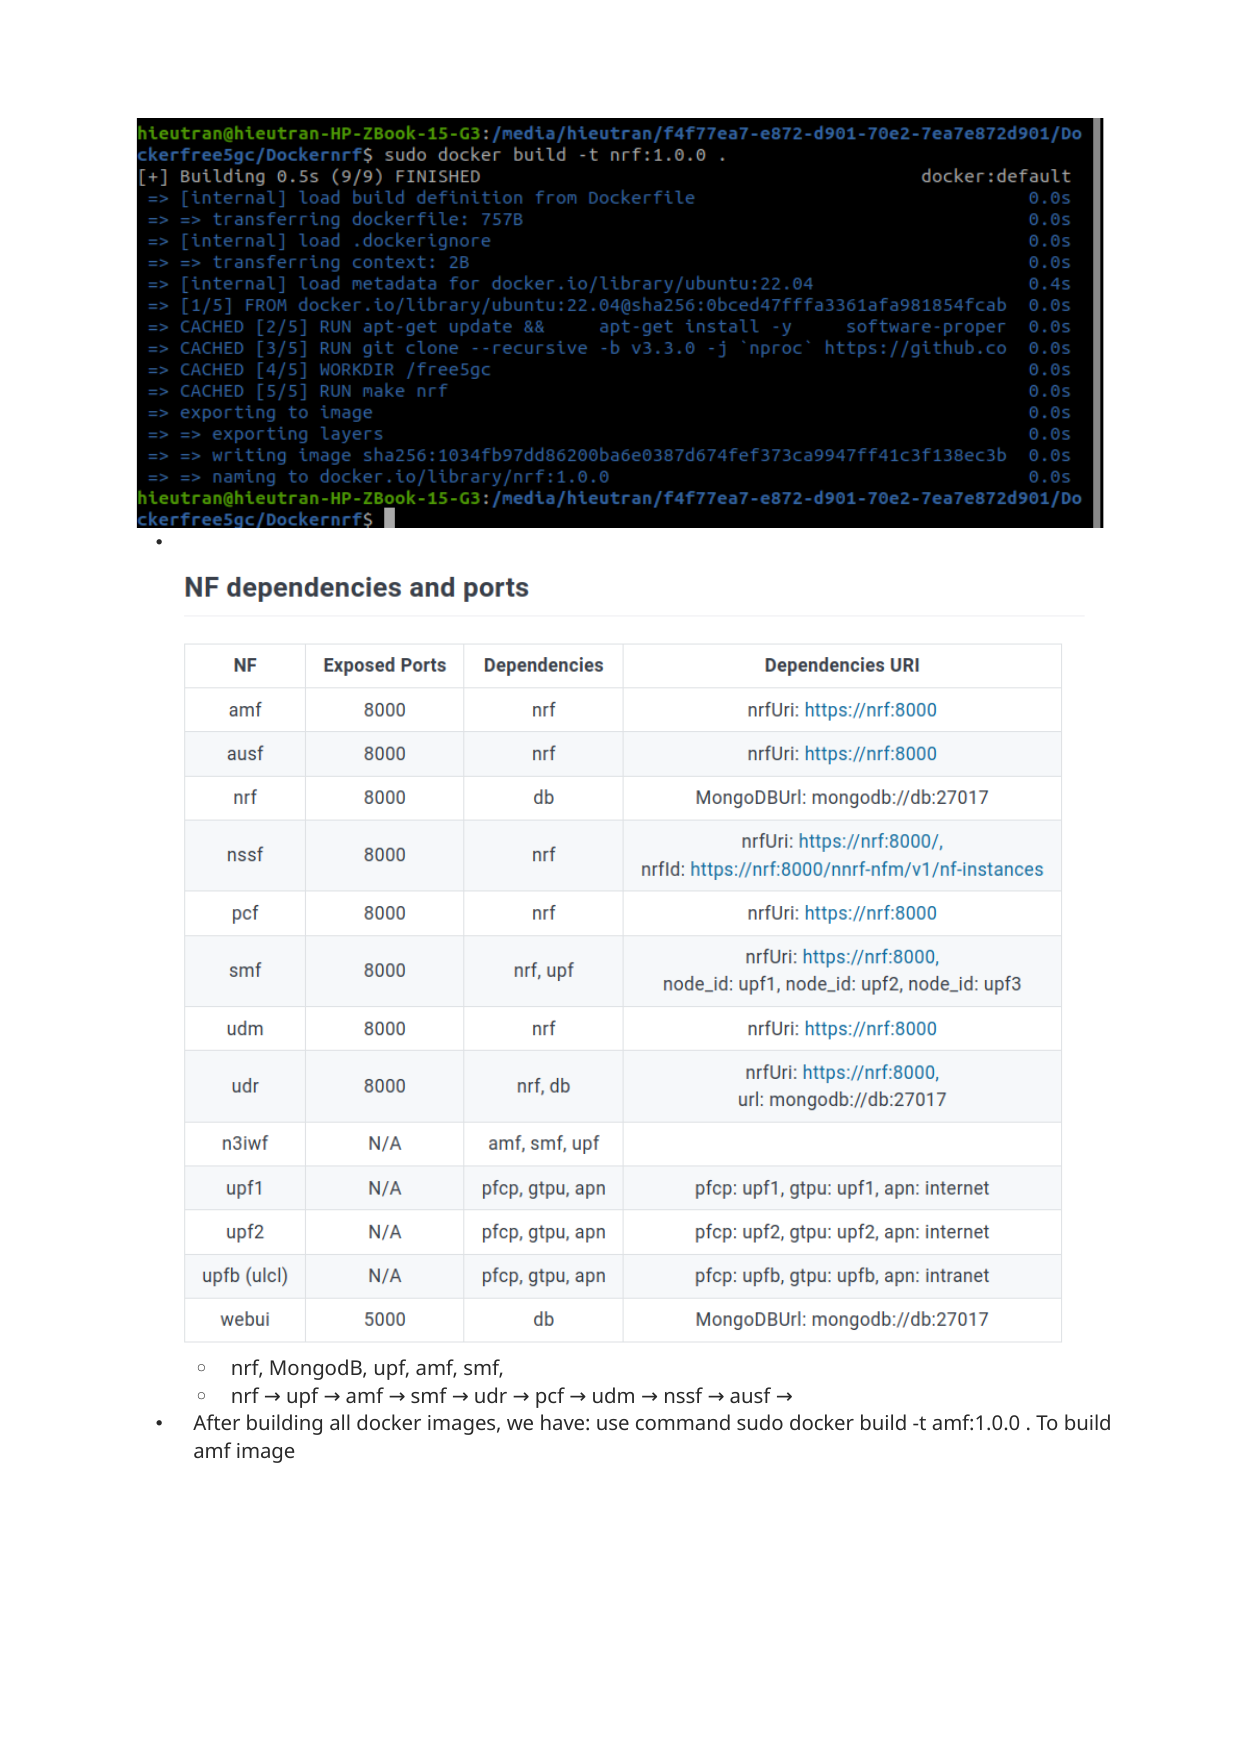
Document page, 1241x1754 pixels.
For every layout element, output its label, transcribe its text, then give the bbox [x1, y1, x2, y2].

list nrf → upf → amf → smf → udr → pcf → udm → nssf → ausf → [193, 1381, 1122, 1409]
list After building all docker images, we have: use command sudo docker build -t amf:1.0.0 . To build amf image [156, 1409, 1122, 1464]
list nrf, MongodB, upf, amf, smf, [193, 556, 1122, 1381]
picture [136, 118, 1104, 528]
picture [155, 555, 1085, 1354]
